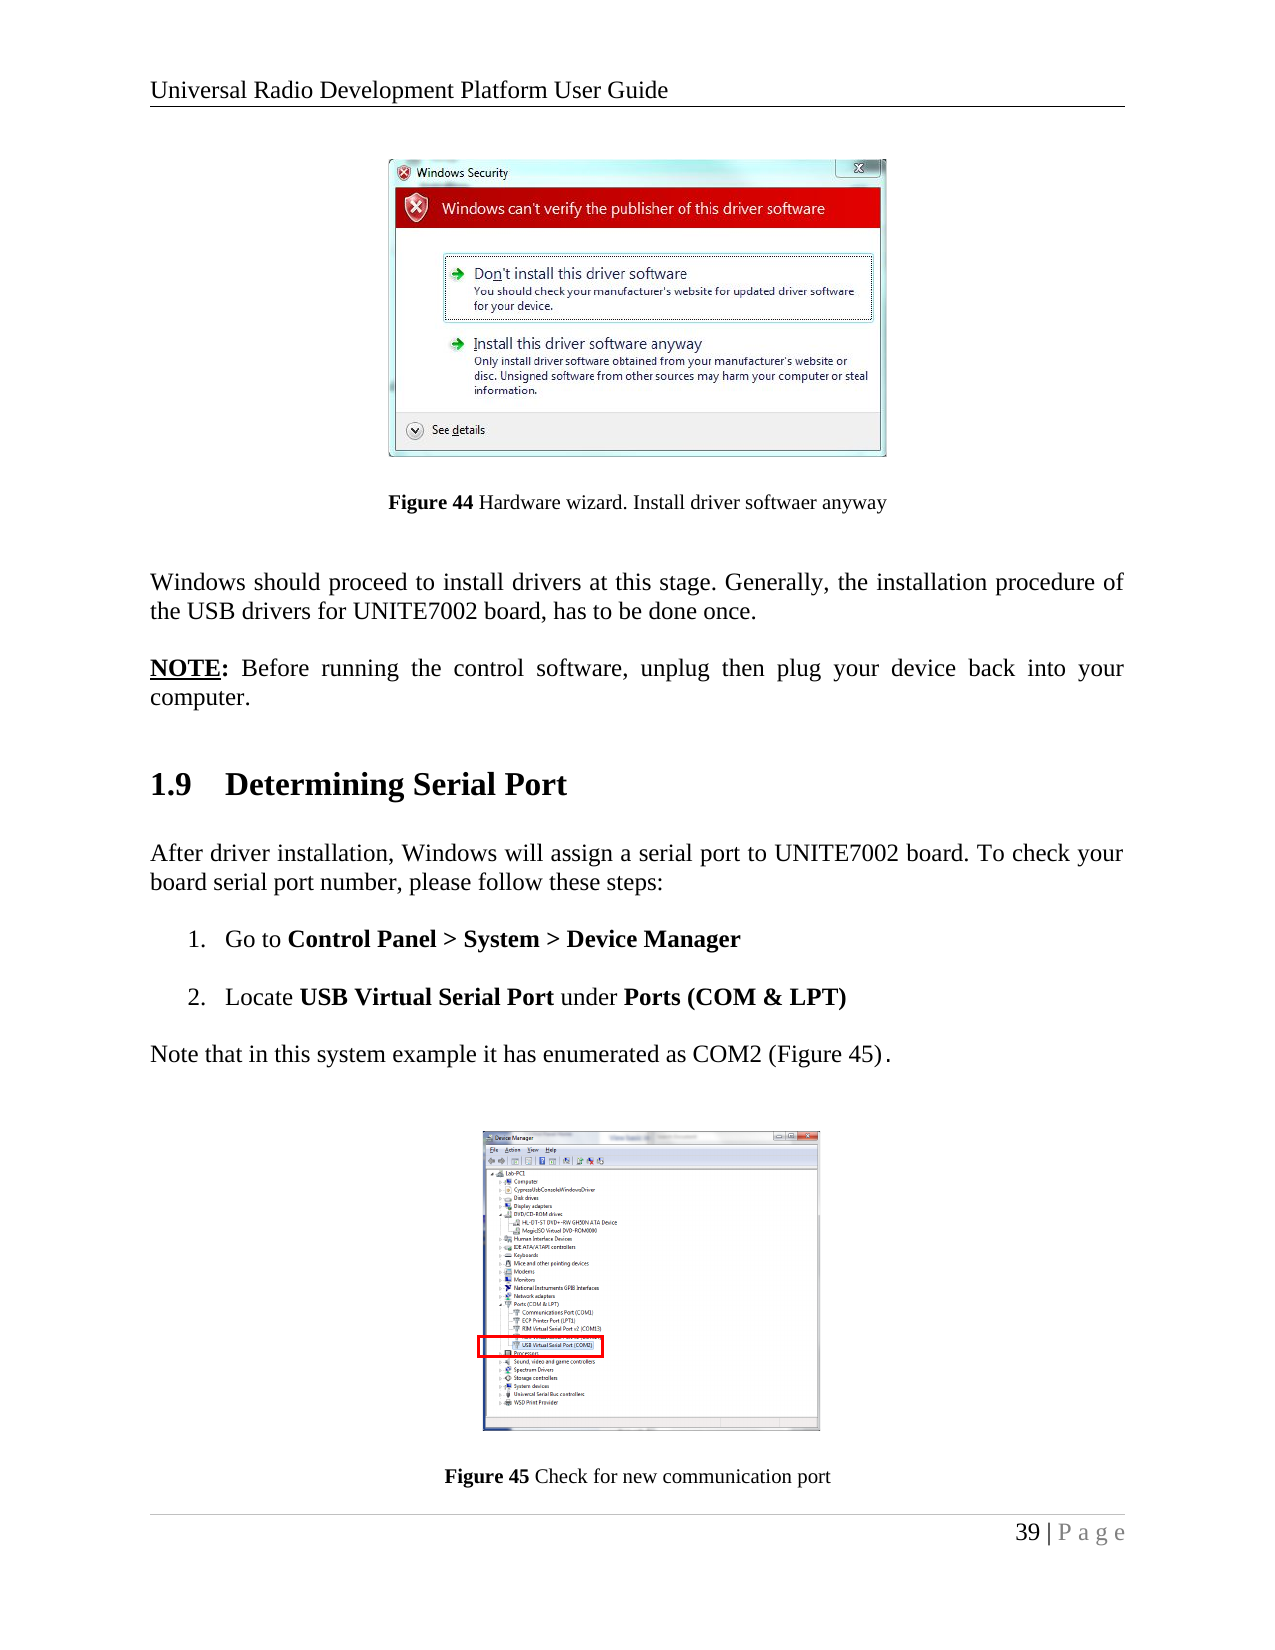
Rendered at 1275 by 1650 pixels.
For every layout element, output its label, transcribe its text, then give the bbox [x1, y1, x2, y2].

picture [388, 159, 887, 457]
picture [482, 1131, 821, 1431]
picture [482, 1338, 601, 1355]
text Note that in this system example it has enumerated as COM2 (Figure 45). [150, 1039, 1125, 1069]
text Figure 45 Check for new communication port [150, 1464, 1125, 1488]
text Windows should proceed to install drivers at this stage. Generally, the installation procedure of the USB drivers for UNITE7002 board, has to be done once. [150, 567, 1125, 624]
text After driver installation, Windows will assign a serial port to UNITE7002 board. To check your board serial port number, please follow these steps: [150, 838, 1125, 895]
list Go to Control Panel > System > Device Manager [187, 924, 1125, 953]
list Locate USB Virtual Serial Port under Ports (COM & LPT) [187, 982, 1125, 1010]
text NOTE: Before running the control software, unplug then plug your device back into your computer. [150, 653, 1125, 711]
subtitle Determining Serial Port [150, 764, 1125, 803]
text Figure 44 Hardware wizard. Install driver softwaer anyway [150, 490, 1125, 514]
